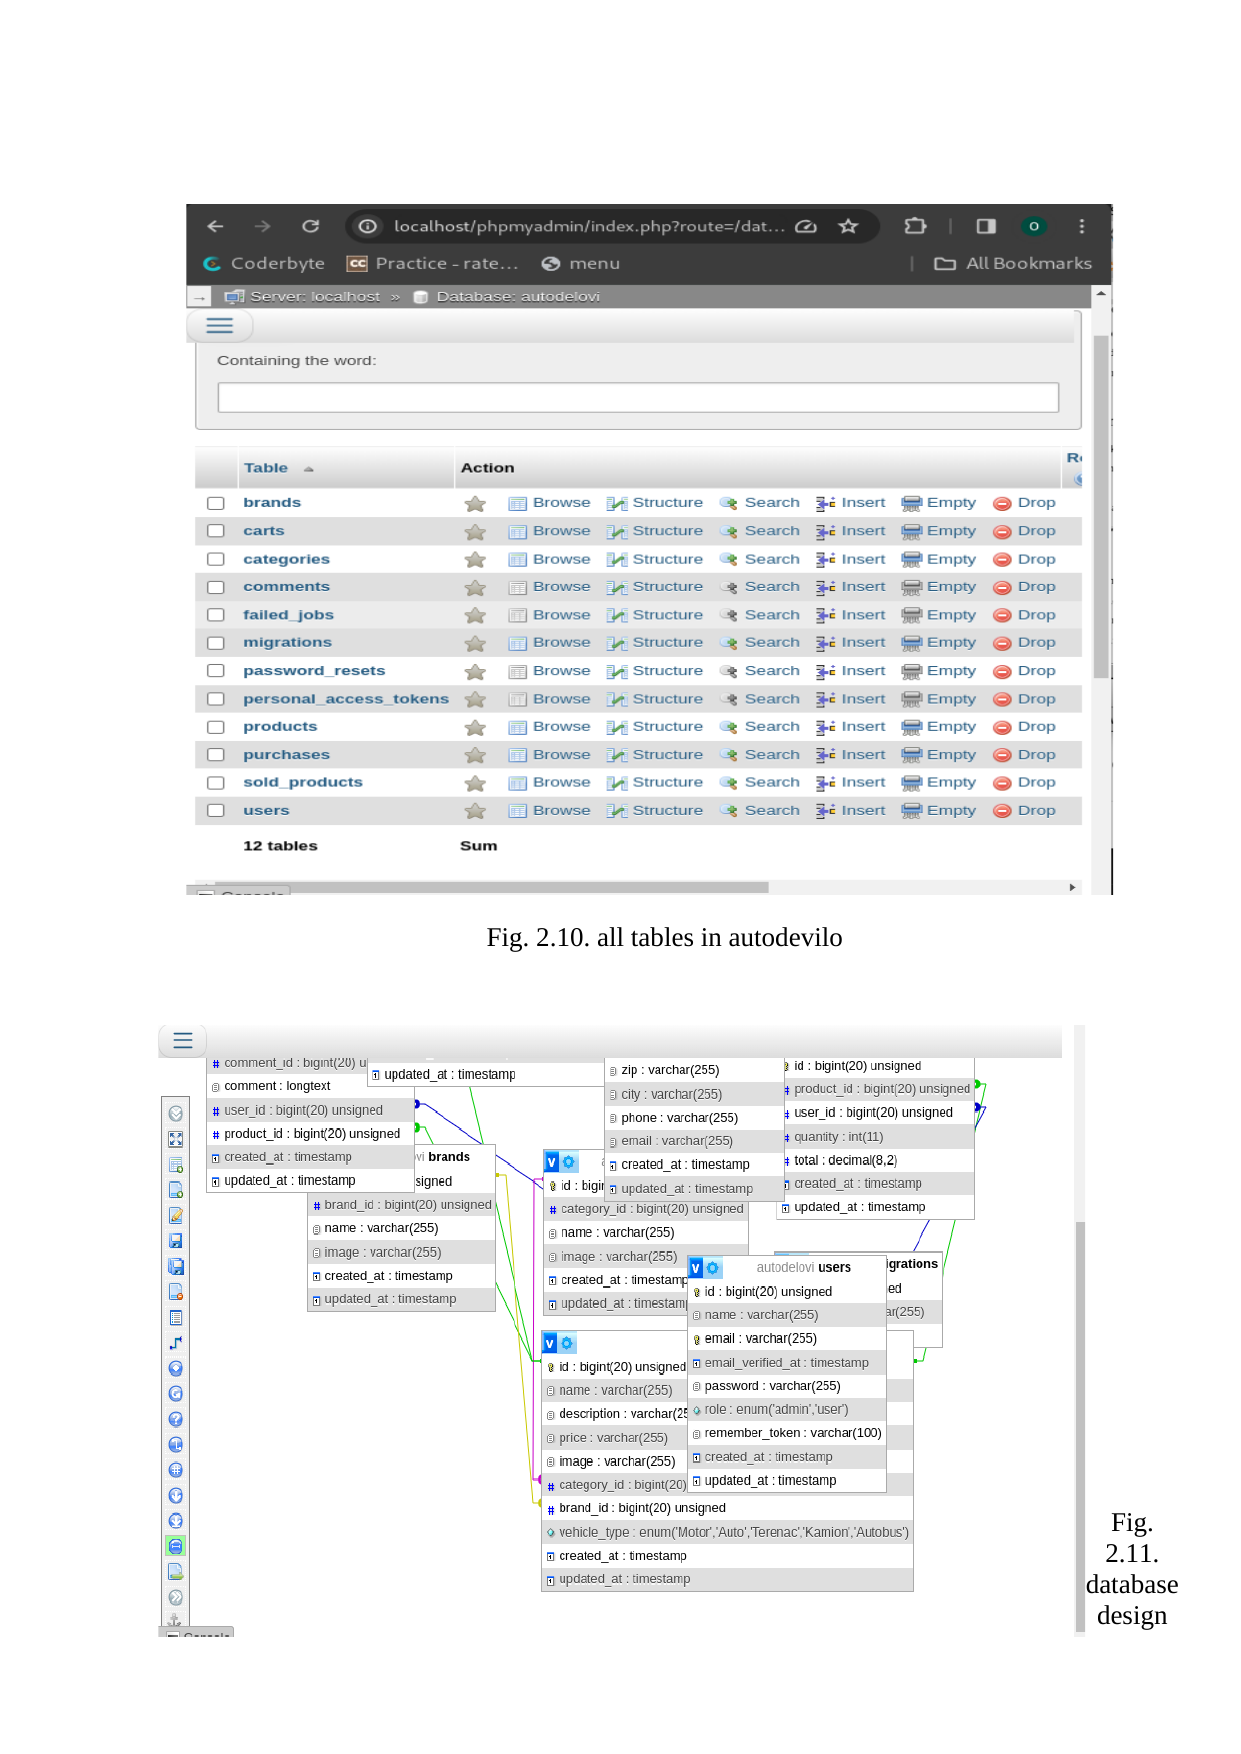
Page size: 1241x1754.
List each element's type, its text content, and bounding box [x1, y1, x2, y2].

text Fig. 2.10. all tables in autodevilo [150, 921, 1179, 952]
text [150, 1506, 158, 1630]
picture [158, 1025, 1086, 1637]
text Fig. 2.11. database design [1086, 1506, 1179, 1630]
picture [186, 204, 1114, 895]
